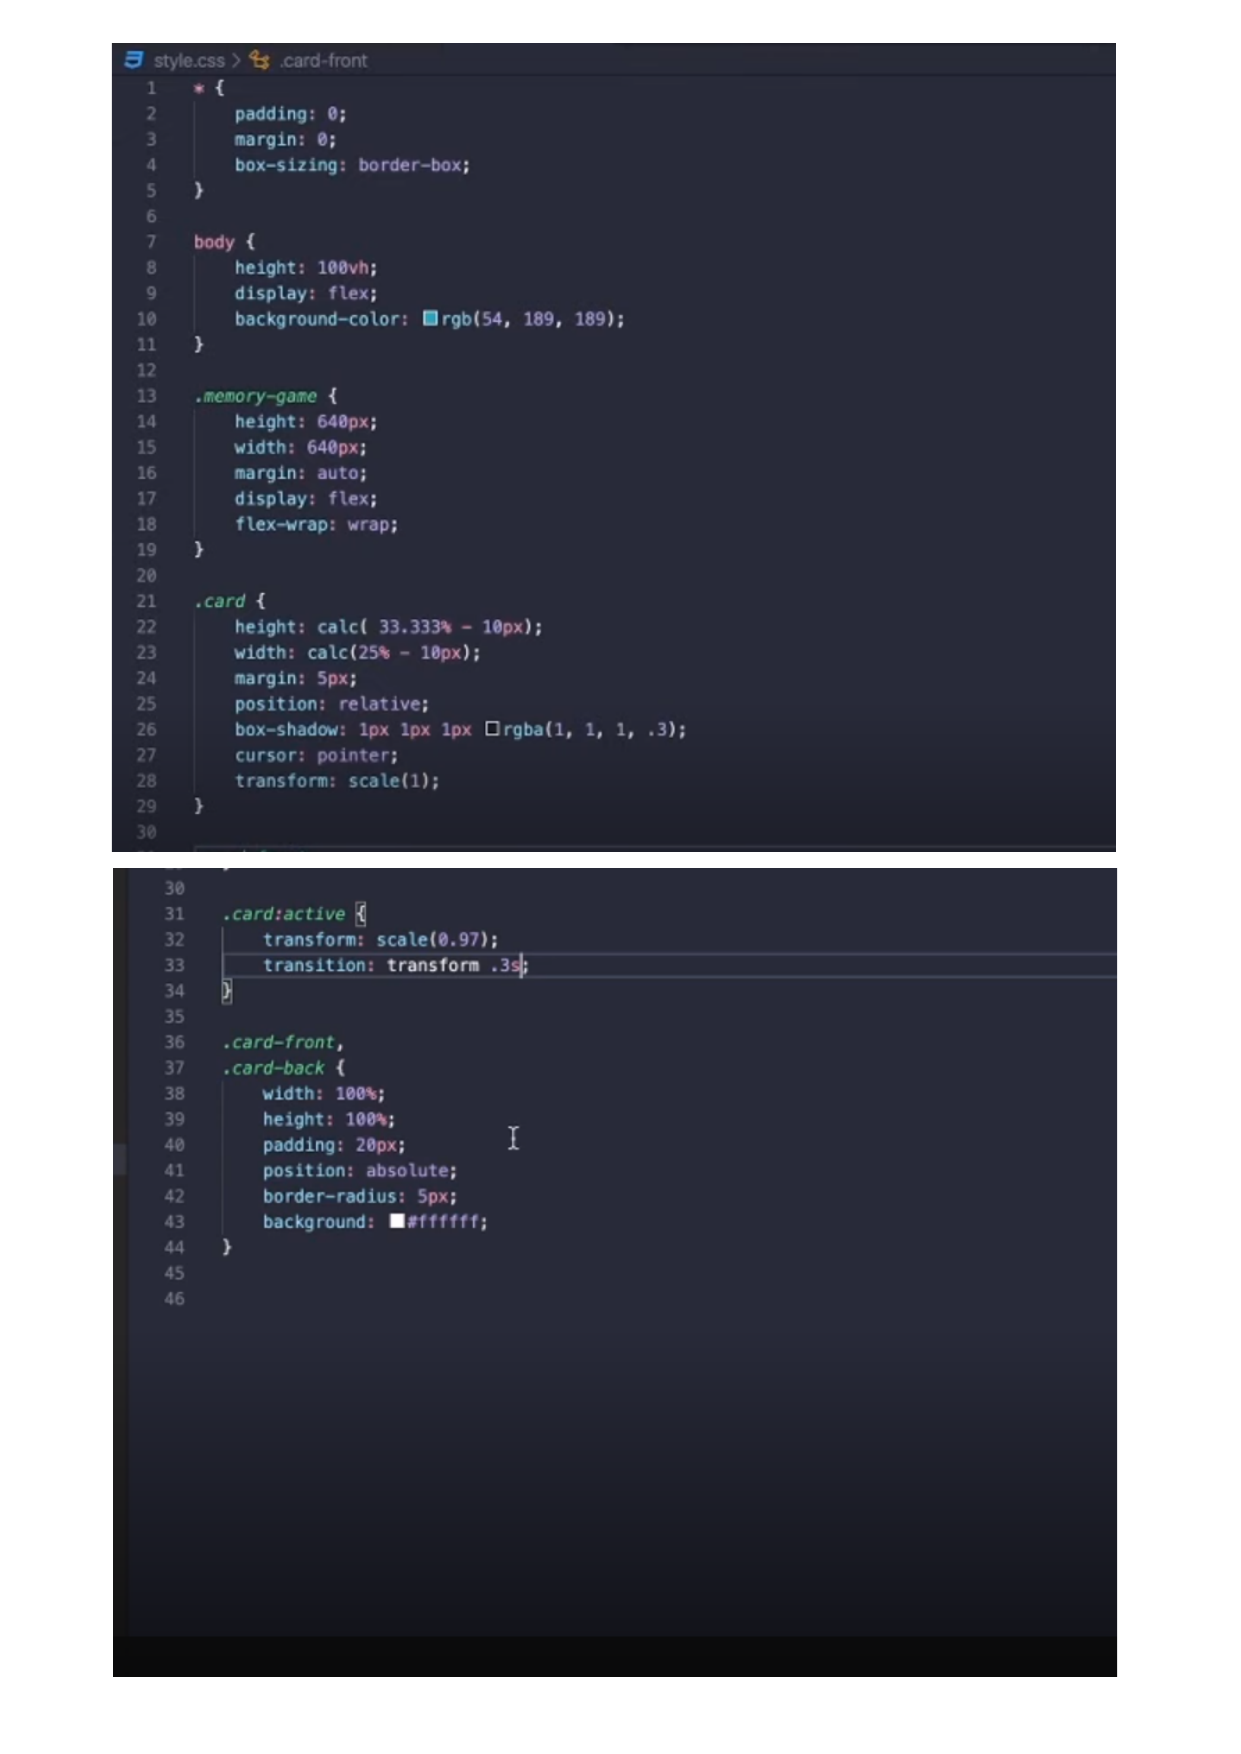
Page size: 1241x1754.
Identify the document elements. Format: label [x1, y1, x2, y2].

picture [111, 43, 1116, 852]
picture [113, 868, 1118, 1677]
